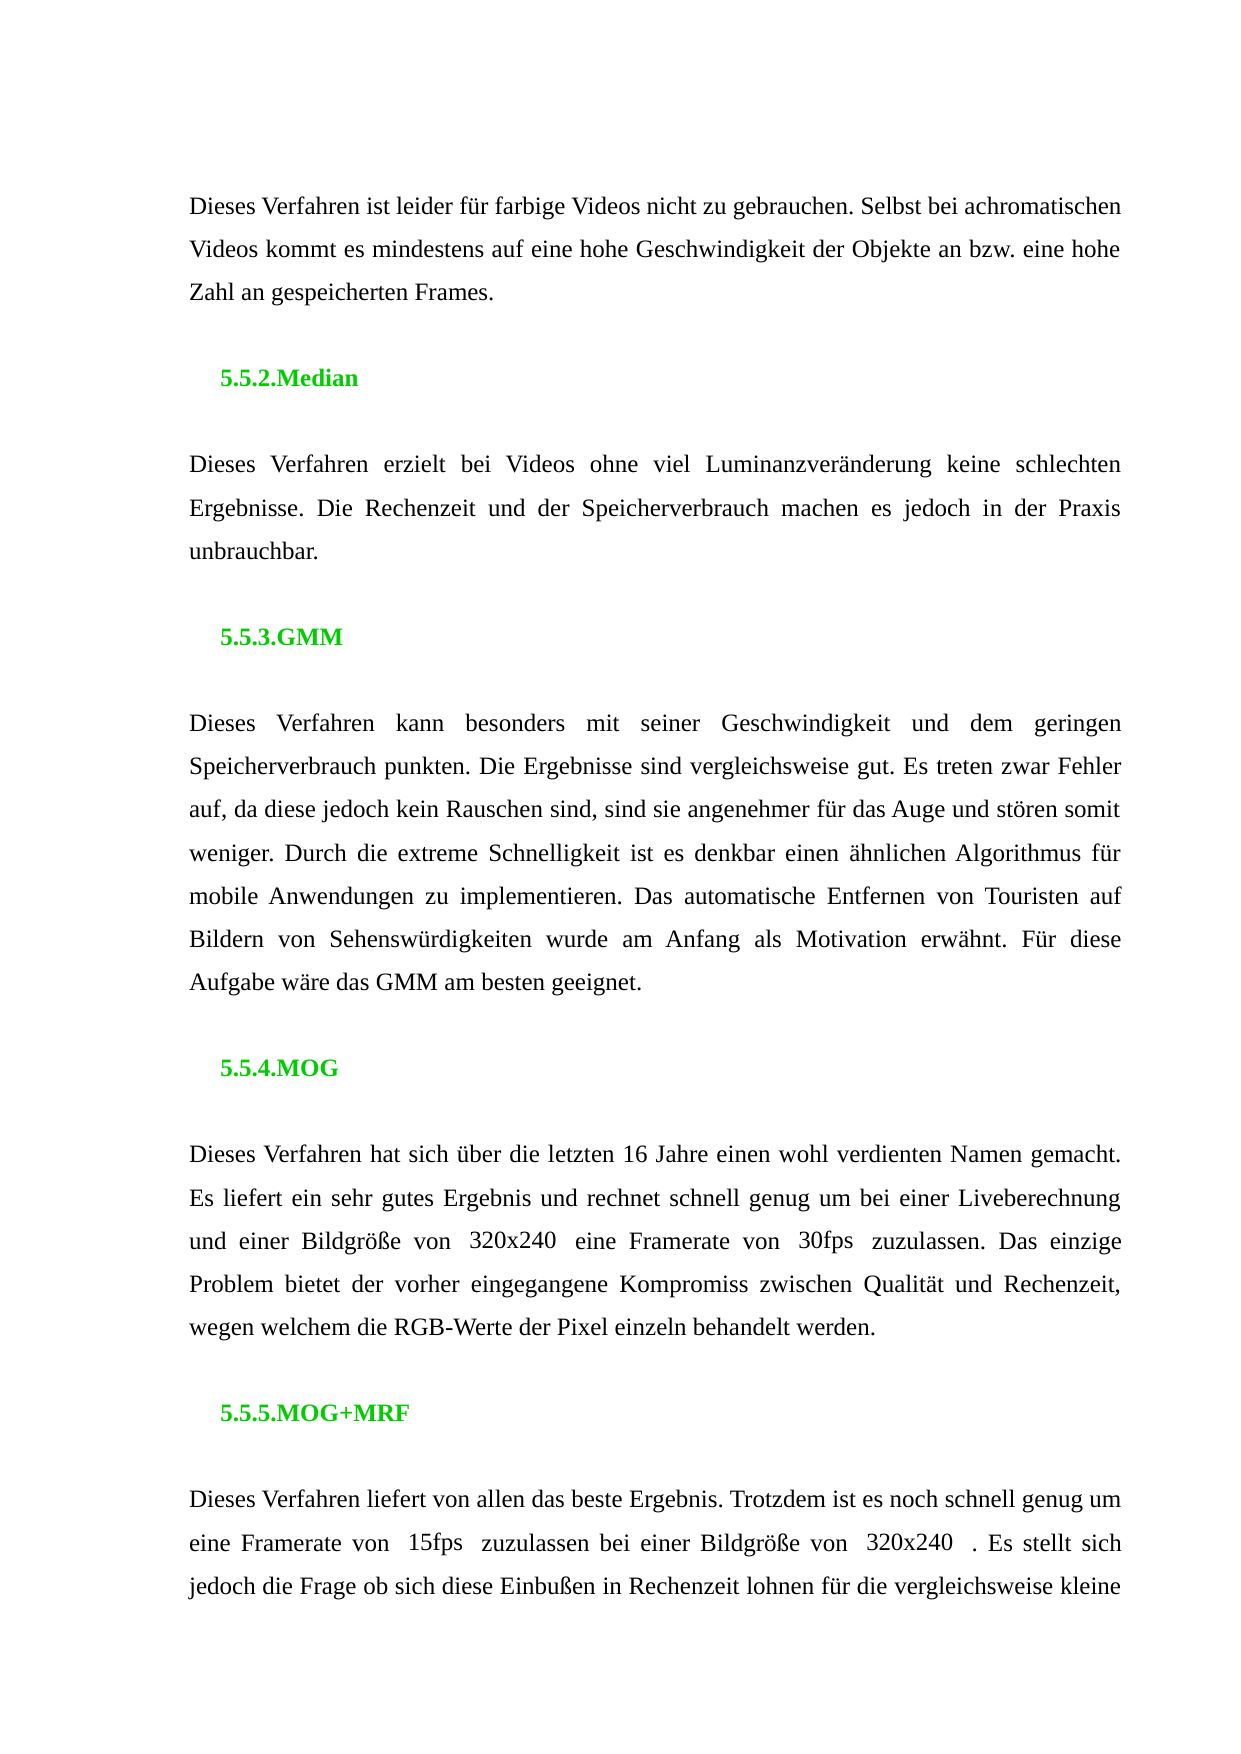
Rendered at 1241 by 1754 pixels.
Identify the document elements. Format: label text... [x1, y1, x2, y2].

text 5.5.2.Median [189, 363, 1122, 392]
text 5.5.5.MOG+MRF [189, 1398, 1122, 1427]
text 5.5.4.MOG [189, 1053, 1122, 1082]
text Dieses Verfahren ist leider für farbige Videos nicht zu gebrauchen. Selbst bei achromatischen Videos kommt es mindestens auf eine hohe Geschwindigkeit der Objekte an bzw. eine hohe Zahl an gespeicherten Frames. [189, 191, 1122, 306]
text Dieses Verfahren erzielt bei Videos ohne viel Luminanzveränderung keine schlechten Ergebnisse. Die Rechenzeit und der Speicherverbrauch machen es jedoch in der Praxis unbrauchbar. [189, 449, 1122, 564]
text Dieses Verfahren kann besonders mit seiner Geschwindigkeit und dem geringen Speicherverbrauch punkten. Die Ergebnisse sind vergleichsweise gut. Es treten zwar Fehler auf, da diese jedoch kein Rauschen sind, sind sie angenehmer für das Auge und stören somit weniger. Durch die extreme Schnelligkeit ist es denkbar einen ähnlichen Algorithmus für mobile Anwendungen zu implementieren. Das automatische Entfernen von Touristen auf Bildern von Sehenswürdigkeiten wurde am Anfang als Motivation erwähnt. Für diese Aufgabe wäre das GMM am besten geeignet. [189, 708, 1122, 996]
text 5.5.3.GMM [189, 622, 1122, 651]
text Dieses Verfahren hat sich über die letzten 16 Jahre einen wohl verdienten Namen gemacht. Es liefert ein sehr gutes Ergebnis und rechnet schnell genug um bei einer Liveberechnung und einer Bildgröße voneine Framerate vonzuzulassen. Das einzige Problem bietet der vorher eingegangene Kompromiss zwischen Qualität und Rechenzeit, wegen welchem die RGB-Werte der Pixel einzeln behandelt werden. [189, 1139, 1122, 1341]
text Dieses Verfahren liefert von allen das beste Ergebnis. Trotzdem ist es noch schnell genug um eine Framerate vonzuzulassen bei einer Bildgröße von. Es stellt sich jedoch die Frage ob sich diese Einbußen in Rechenzeit lohnen für die vergleichsweise kleine [189, 1484, 1122, 1599]
